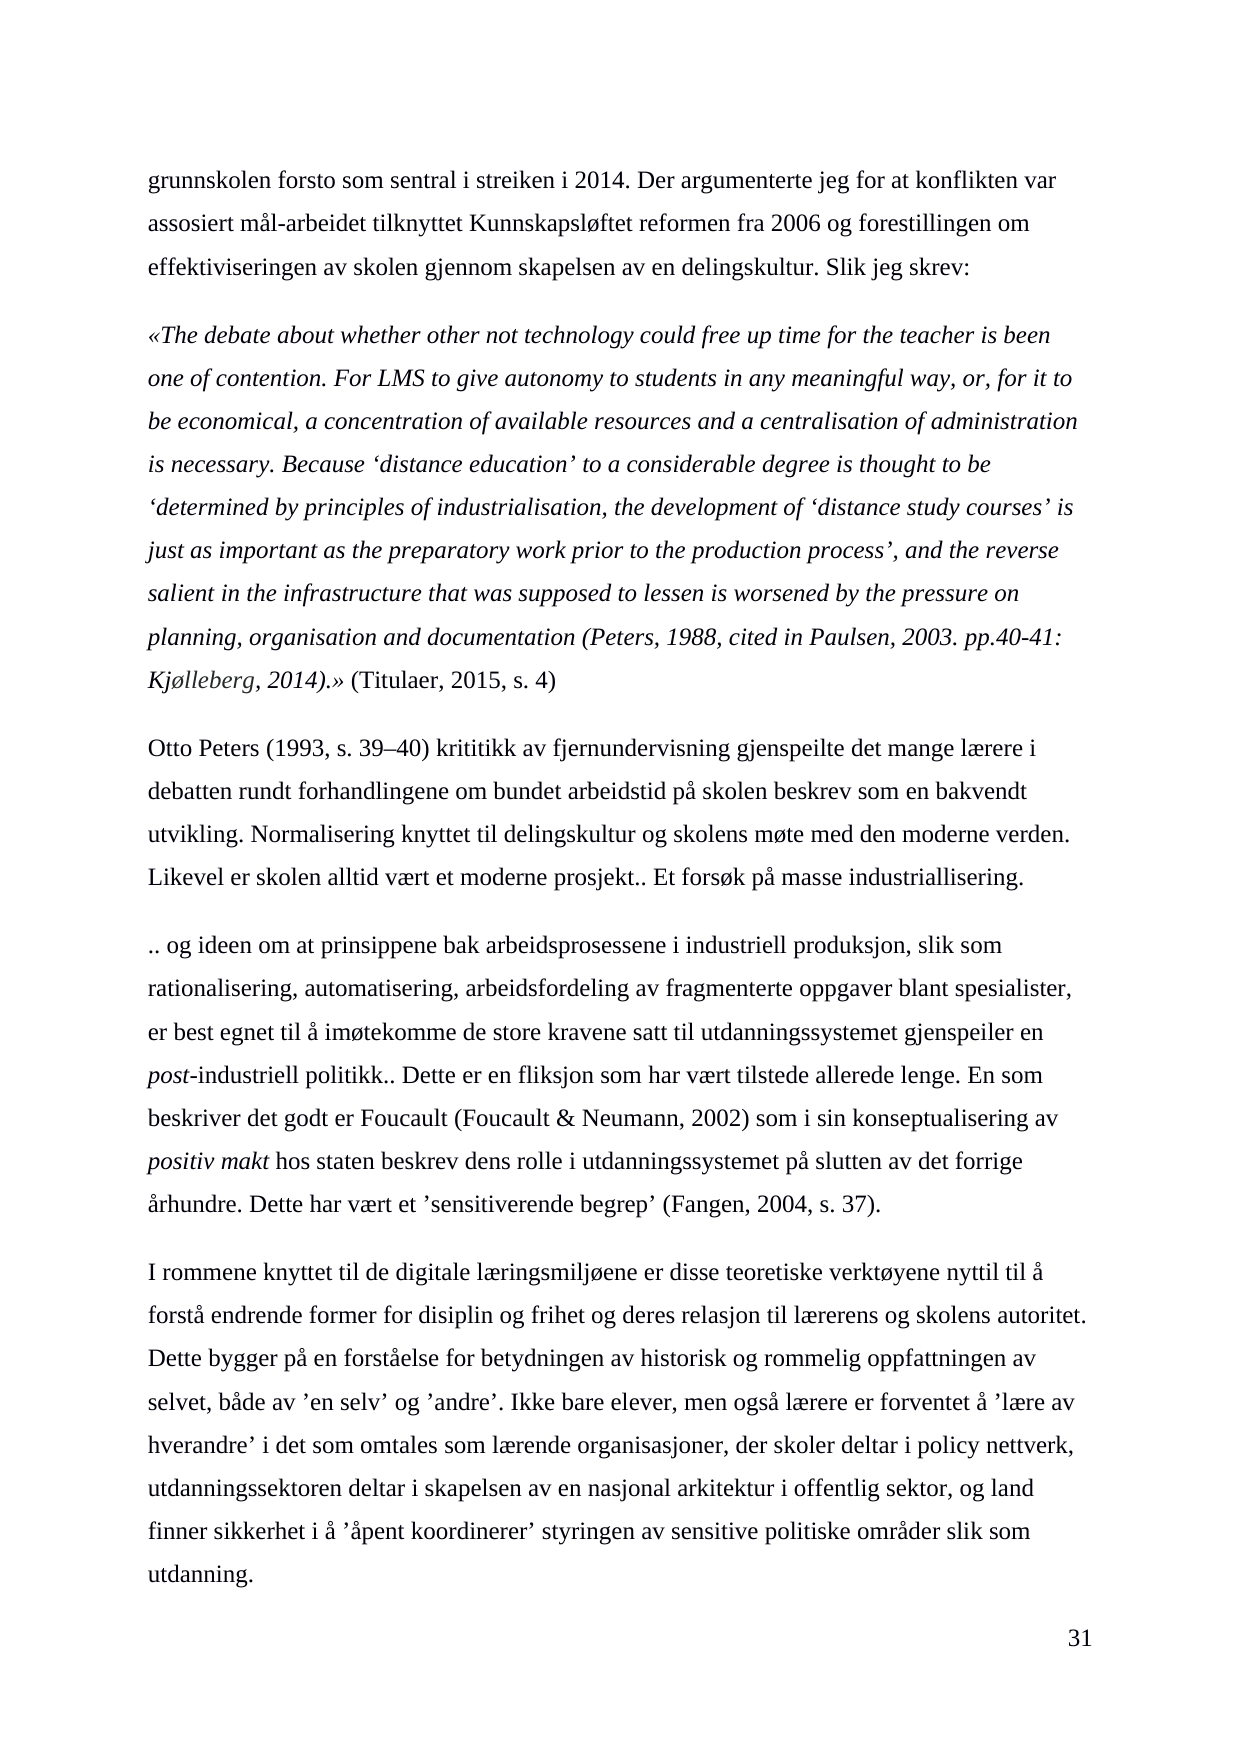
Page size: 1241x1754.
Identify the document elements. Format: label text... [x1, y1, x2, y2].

text I rommene knyttet til de digitale læringsmiljøene er disse teoretiske verktøyene nyttil til å forstå endrende former for disiplin og frihet og deres relasjon til lærerens og skolens autoritet. Dette bygger på en forståelse for betydningen av historisk og rommelig oppfattningen av selvet, både av ’en selv’ og ’andre’. Ikke bare elever, men også lærere er forventet å ’lære av hverandre’ i det som omtales som lærende organisasjoner, der skoler deltar i policy nettverk, utdanningssektoren deltar i skapelsen av en nasjonal arkitektur i offentlig sektor, og land finner sikkerhet i å ’åpent koordinerer’ styringen av sensitive politiske områder slik som utdanning. [148, 1257, 1092, 1588]
text «The debate about whether other not technology could free up time for the teacher is been one of contention. For LMS to give autonomy to students in any meaningful way, or, for it to be economical, a concentration of available resources and a centralisation of administration is necessary. Because ‘distance education’ to a considerable degree is thought to be ‘determined by principles of industrialisation, the development of ‘distance study courses’ is just as important as the preparatory work prior to the production process’, and the reverse salient in the infrastructure that was supposed to lessen is worsened by the pressure on planning, organisation and documentation (Peters, 1988, cited in Paulsen, 2003. pp.40-41: Kjølleberg, 2014).» (Titulaer, 2015, s. 4) [148, 320, 1092, 693]
text .. og ideen om at prinsippene bak arbeidsprosessene i industriell produksjon, slik som rationalisering, automatisering, arbeidsfordeling av fragmenterte oppgaver blant spesialister, er best egnet til å imøtekomme de store kravene satt til utdanningssystemet gjenspeiler en post-industriell politikk.. Dette er en fliksjon som har vært tilstede allerede lenge. En som beskriver det godt er Foucault (Foucault & Neumann, 2002) som i sin konseptualisering av positiv makt hos staten beskrev dens rolle i utdanningssystemet på slutten av det forrige århundre. Dette har vært et ’sensitiverende begrep’ (Fangen, 2004, s. 37). [148, 930, 1092, 1218]
text grunnskolen forsto som sentral i streiken i 2014. Der argumenterte jeg for at konflikten var assosiert mål-arbeidet tilknyttet Kunnskapsløftet reformen fra 2006 og forestillingen om effektiviseringen av skolen gjennom skapelsen av en delingskultur. Slik jeg skrev: [148, 165, 1092, 280]
text Otto Peters (1993, s. 39–40) krititikk av fjernundervisning gjenspeilte det mange lærere i debatten rundt forhandlingene om bundet arbeidstid på skolen beskrev som en bakvendt utvikling. Normalisering knyttet til delingskultur og skolens møte med den moderne verden. Likevel er skolen alltid vært et moderne prosjekt.. Et forsøk på masse industriallisering. [148, 733, 1092, 891]
